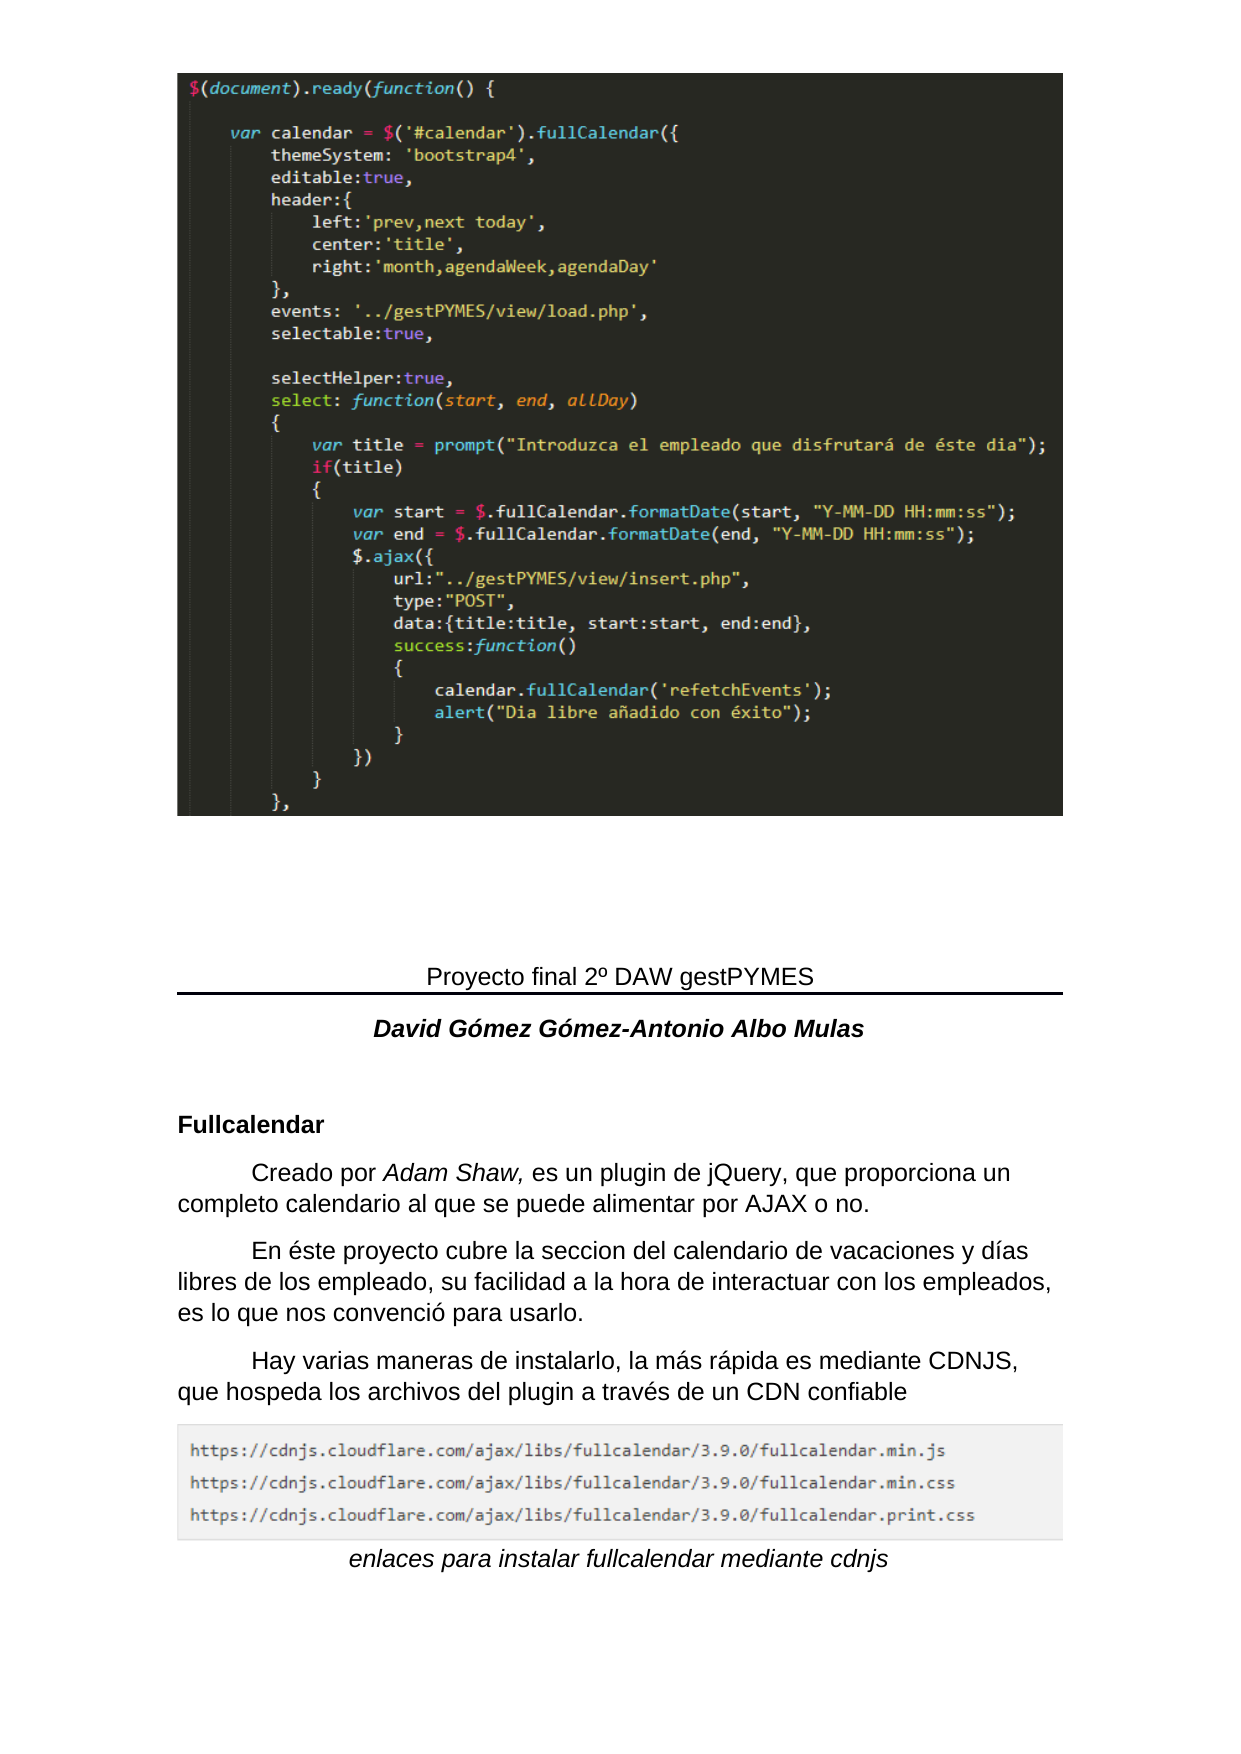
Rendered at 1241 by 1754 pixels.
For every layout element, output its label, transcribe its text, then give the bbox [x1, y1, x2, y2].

text enlaces para instalar fullcalendar mediante cdnjs [177, 1542, 1063, 1573]
picture [177, 73, 1063, 816]
text Fullcalendar [177, 1110, 1063, 1138]
text Proyecto final 2º DAW gestPYMES [177, 961, 1063, 992]
text Hay varias maneras de instalarlo, la más rápida es mediante CDNJS, que hospeda los archivos del plugin a través de un CDN confiable [177, 1346, 1063, 1406]
text En éste proyecto cubre la seccion del calendario de vacaciones y días libres de los empleado, su facilidad a la hora de interactuar con los empleados, es lo que nos convenció para usarlo. [177, 1236, 1063, 1327]
text David Gómez Gómez-Antonio Albo Mulas [177, 1014, 1063, 1043]
text Creado por Adam Shaw, es un plugin de jQuery, que proporciona un completo calendario al que se puede alimentar por AJAX o no. [177, 1157, 1063, 1217]
picture [177, 1424, 1063, 1542]
